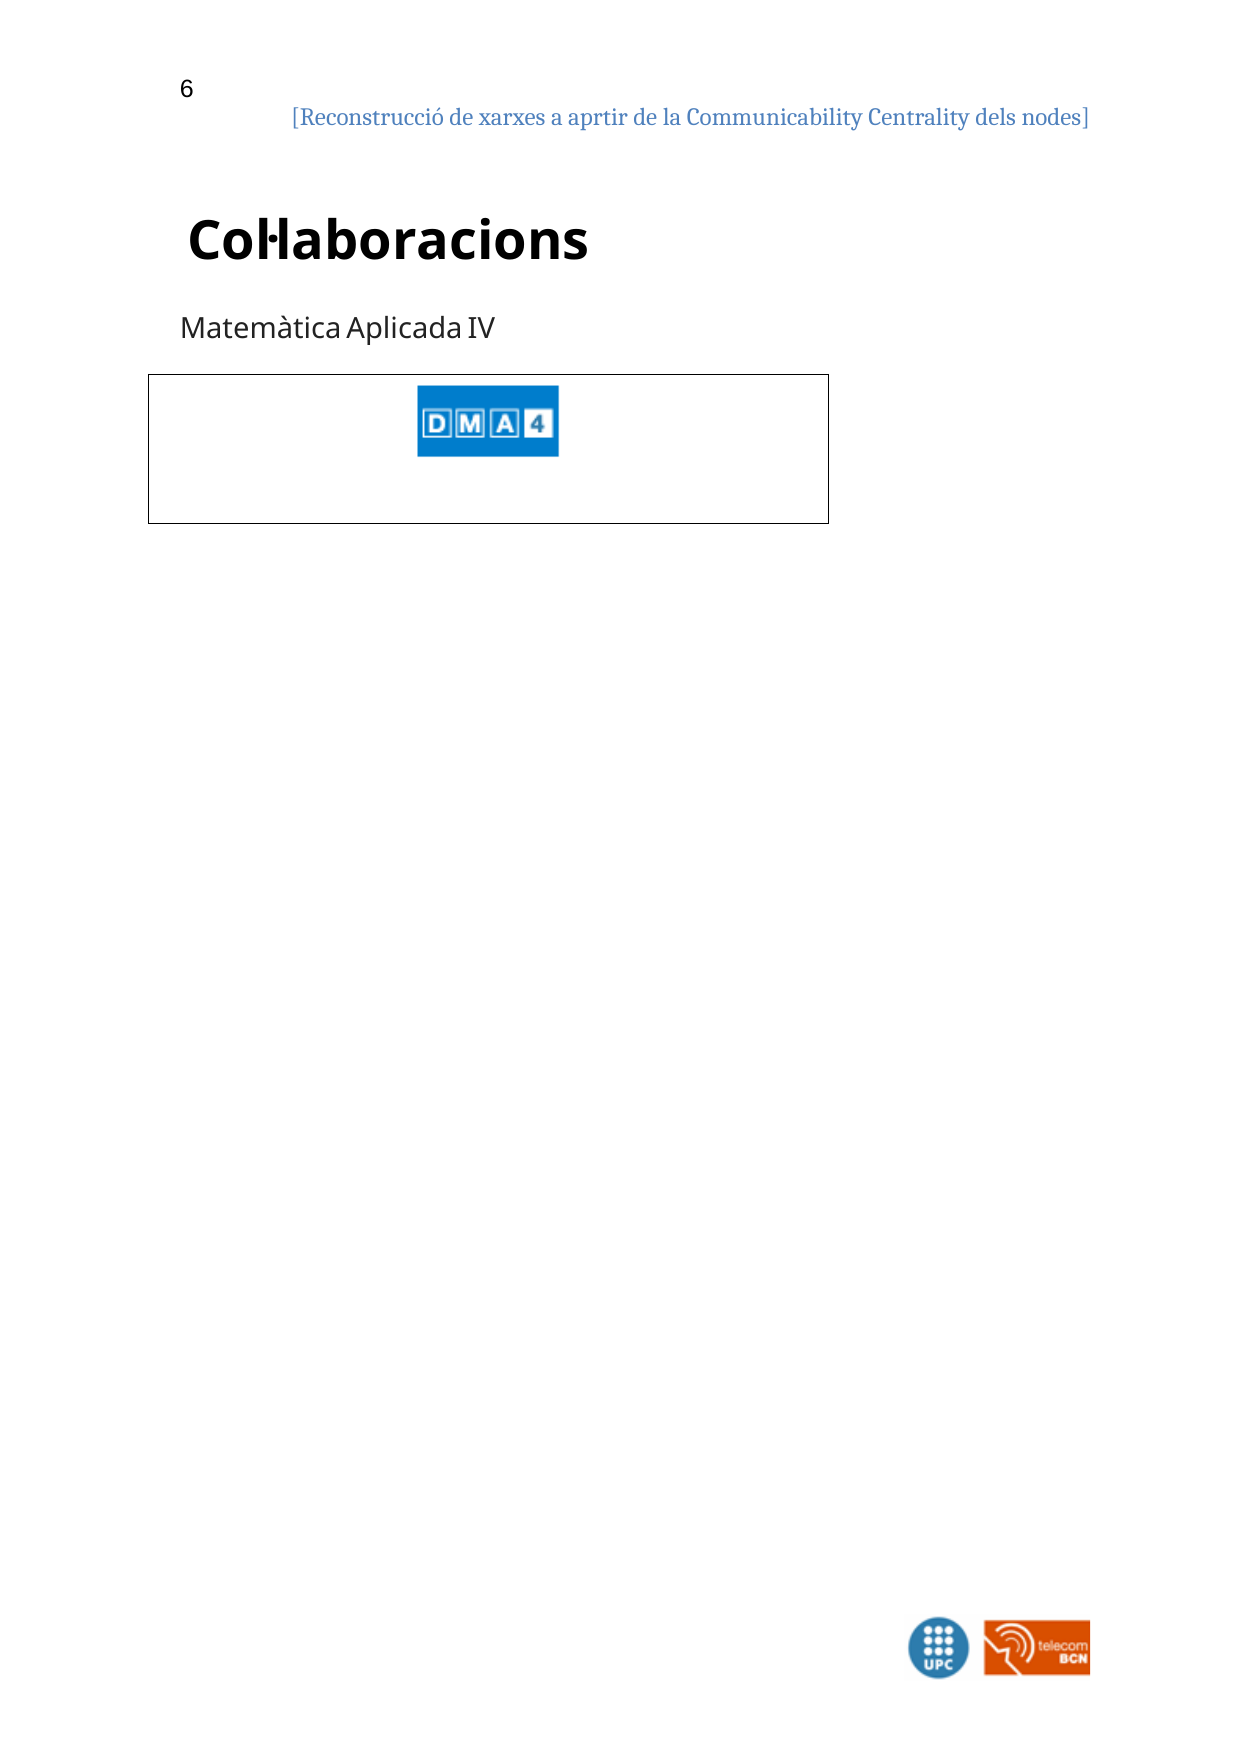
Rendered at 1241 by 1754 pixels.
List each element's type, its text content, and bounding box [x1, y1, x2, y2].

text Matemàtica Aplicada IV [150, 307, 1090, 347]
subtitle Col·laboracions [187, 202, 1090, 275]
picture [904, 1614, 1091, 1681]
table_header [149, 375, 828, 379]
picture [411, 379, 565, 464]
table_header [149, 380, 828, 523]
